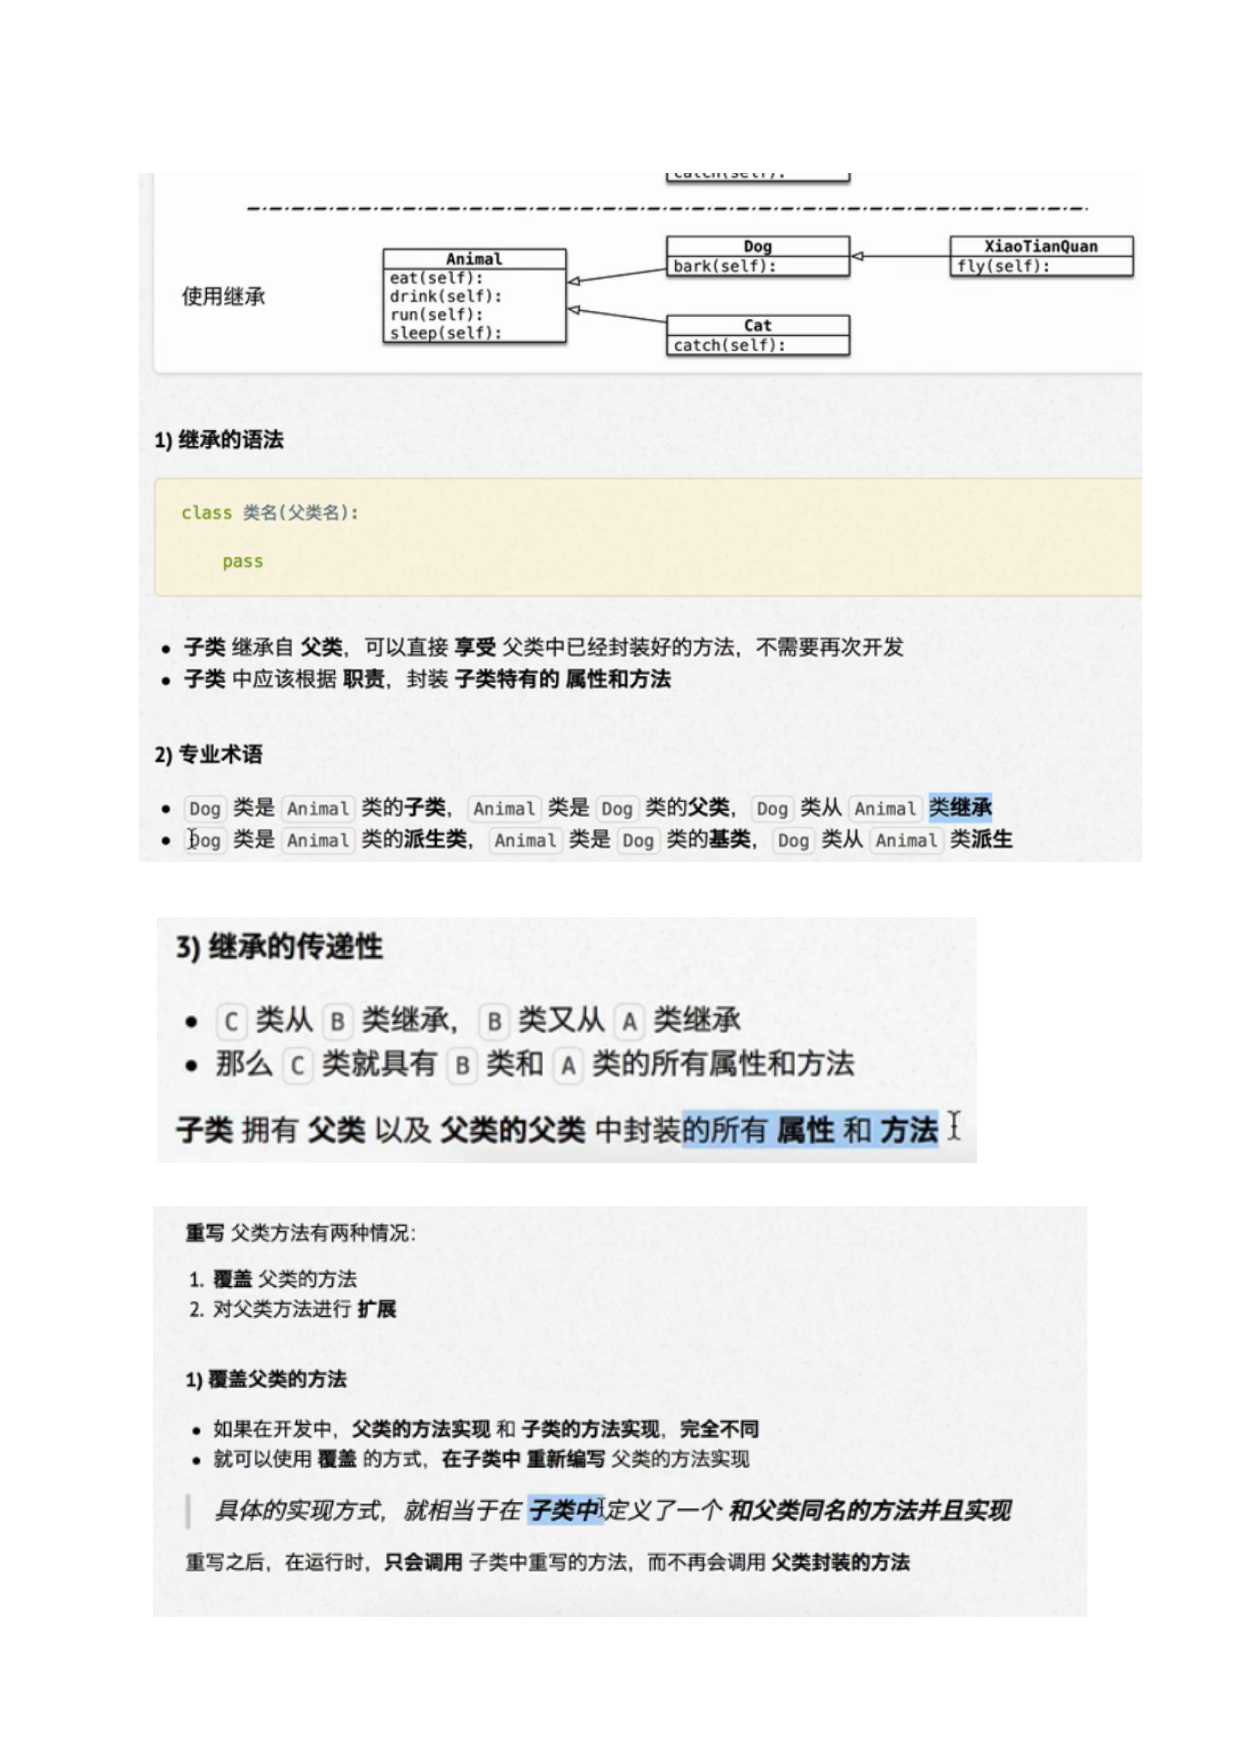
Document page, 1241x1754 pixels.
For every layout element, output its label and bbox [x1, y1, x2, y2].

picture [156, 917, 978, 1163]
picture [152, 1206, 1088, 1617]
picture [138, 173, 1143, 862]
